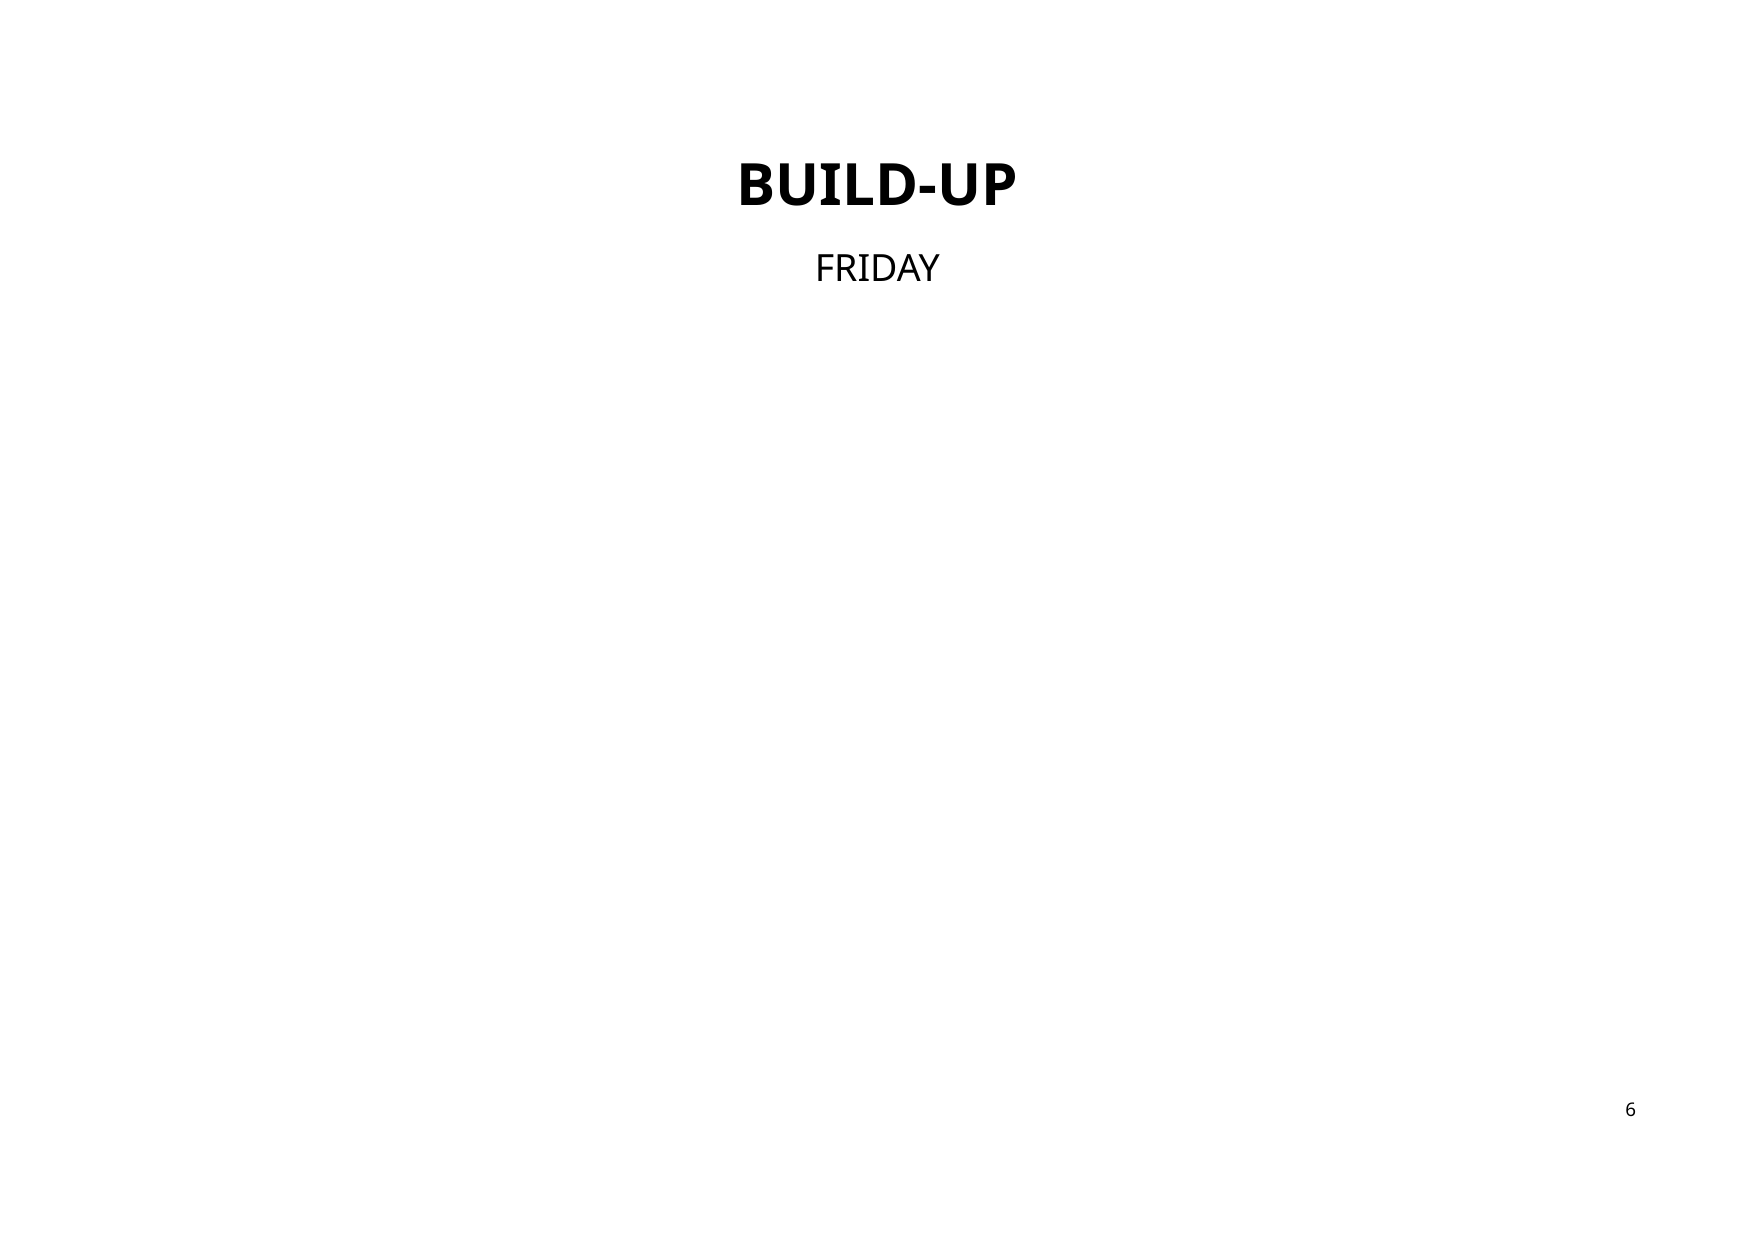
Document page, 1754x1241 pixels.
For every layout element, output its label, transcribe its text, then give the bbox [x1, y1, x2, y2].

subtitle FRIDAY [118, 241, 1636, 292]
title BUILD-UP [118, 143, 1636, 223]
